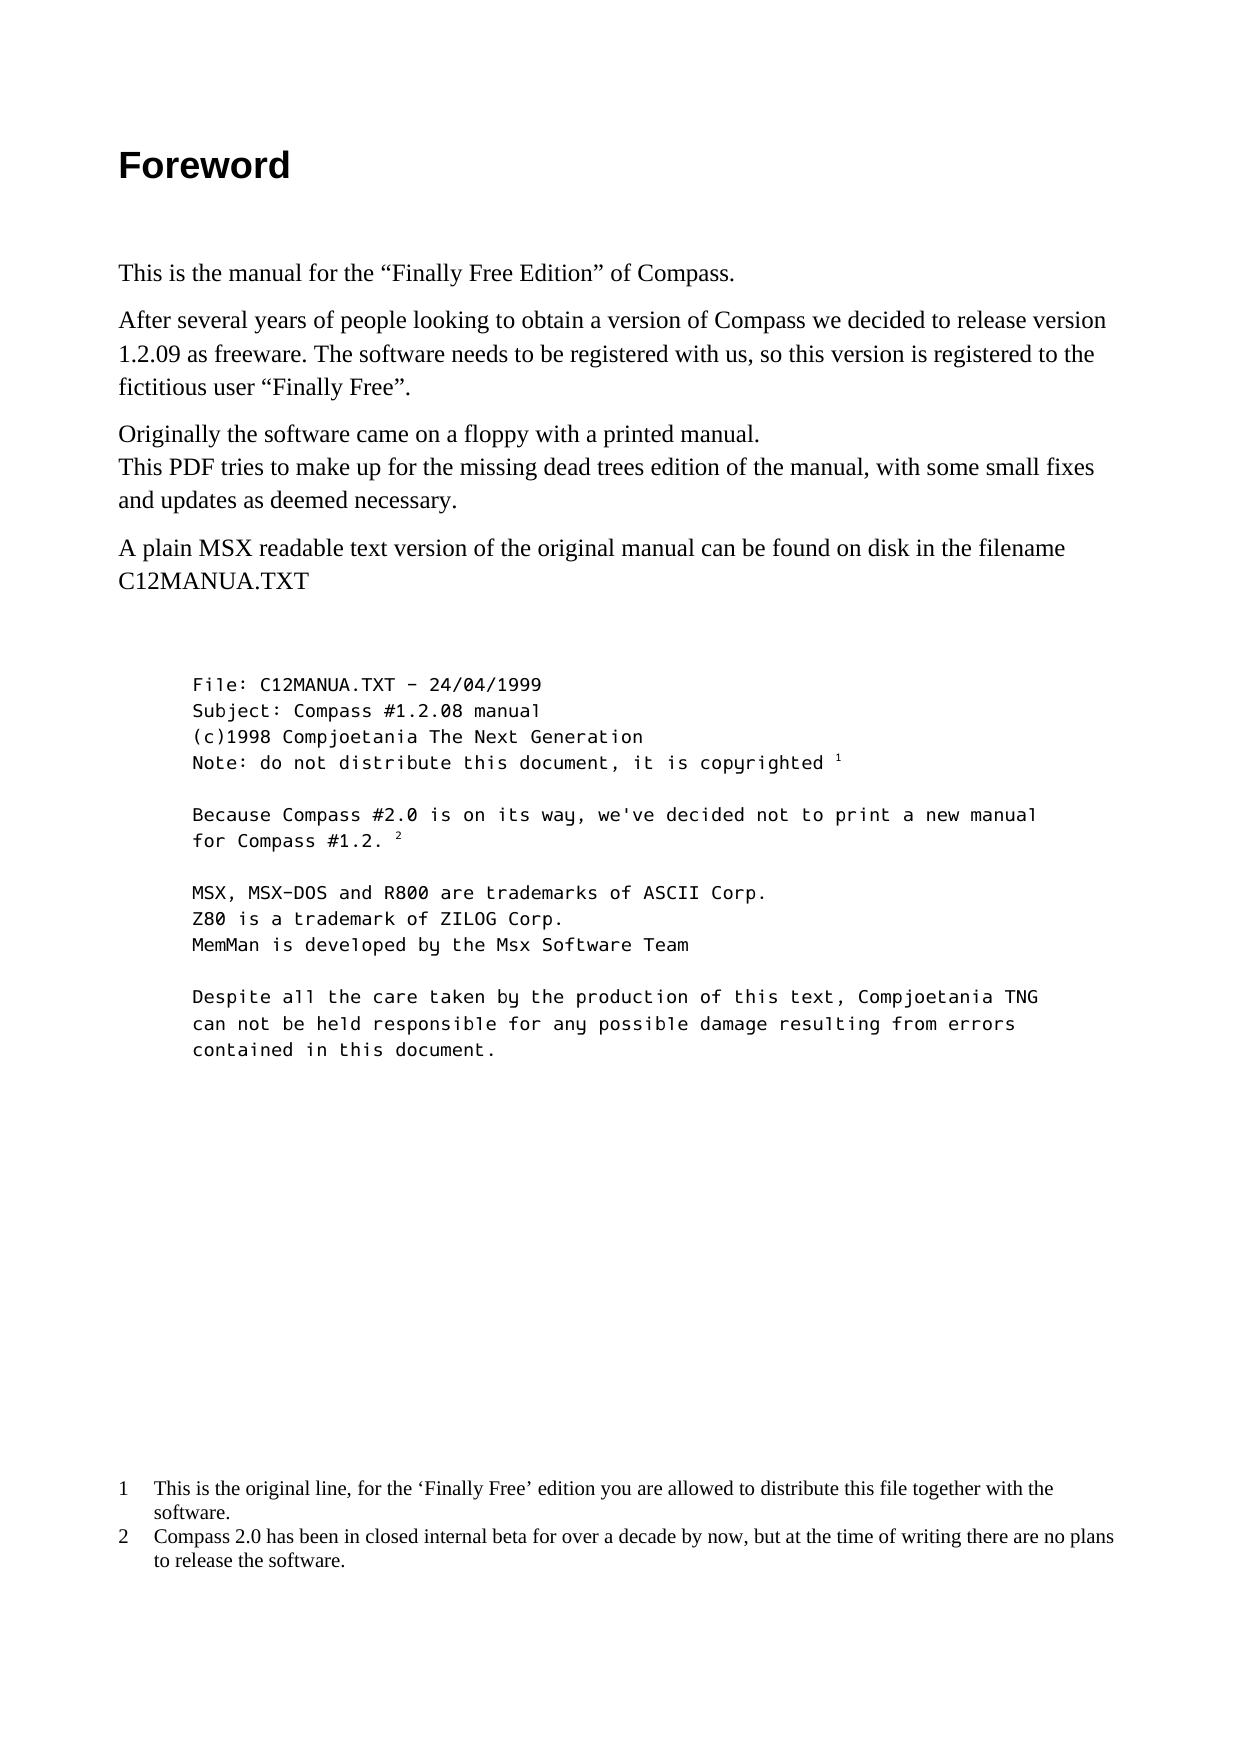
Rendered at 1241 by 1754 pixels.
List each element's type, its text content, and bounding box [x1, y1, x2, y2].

text This is the original line, for the ‘Finally Free’ edition you are allowed to distribute this file together with the software. [118, 1476, 1122, 1524]
text This is the manual for the “Finally Free Edition” of Compass. [118, 258, 1122, 287]
text After several years of people looking to obtain a version of Compass we decided to release version 1.2.09 as freeware. The software needs to be registered with us, so this version is registered to the fictitious user “Finally Free”. [118, 306, 1122, 400]
text MSX, MSX-DOS and R800 are trademarks of ASCII Corp. [192, 880, 1122, 906]
text Despite all the care taken by the production of this text, Compjoetania TNG [192, 984, 1122, 1010]
text (c)1998 Compjoetania The Next Generation [192, 723, 1122, 749]
text Z80 is a trademark of ZILOG Corp. [192, 906, 1122, 932]
subtitle Foreword [118, 143, 1122, 187]
text File: C12MANUA.TXT - 24/04/1999 [192, 671, 1122, 697]
text A plain MSX readable text version of the original manual can be found on disk in the filename C12MANUA.TXT [118, 533, 1122, 595]
text Subject: Compass #1.2.08 manual [192, 697, 1122, 723]
text contained in this document. [192, 1036, 1122, 1062]
text Because Compass #2.0 is on its way, we've decided not to print a new manual [192, 802, 1122, 828]
text for Compass #1.2. [192, 828, 1122, 854]
text MemMan is developed by the Msx Software Team [192, 932, 1122, 958]
text Compass 2.0 has been in closed internal beta for over a decade by now, but at the time of writing there are no plans to release the software. [118, 1524, 1122, 1572]
text Originally the software came on a floppy with a printed manual. This PDF tries to make up for the missing dead trees edition of the manual, with some small fixes and updates as deemed necessary. [118, 419, 1122, 514]
text can not be held responsible for any possible damage resulting from errors [192, 1010, 1122, 1036]
text Note: do not distribute this document, it is copyrighted [192, 749, 1122, 776]
